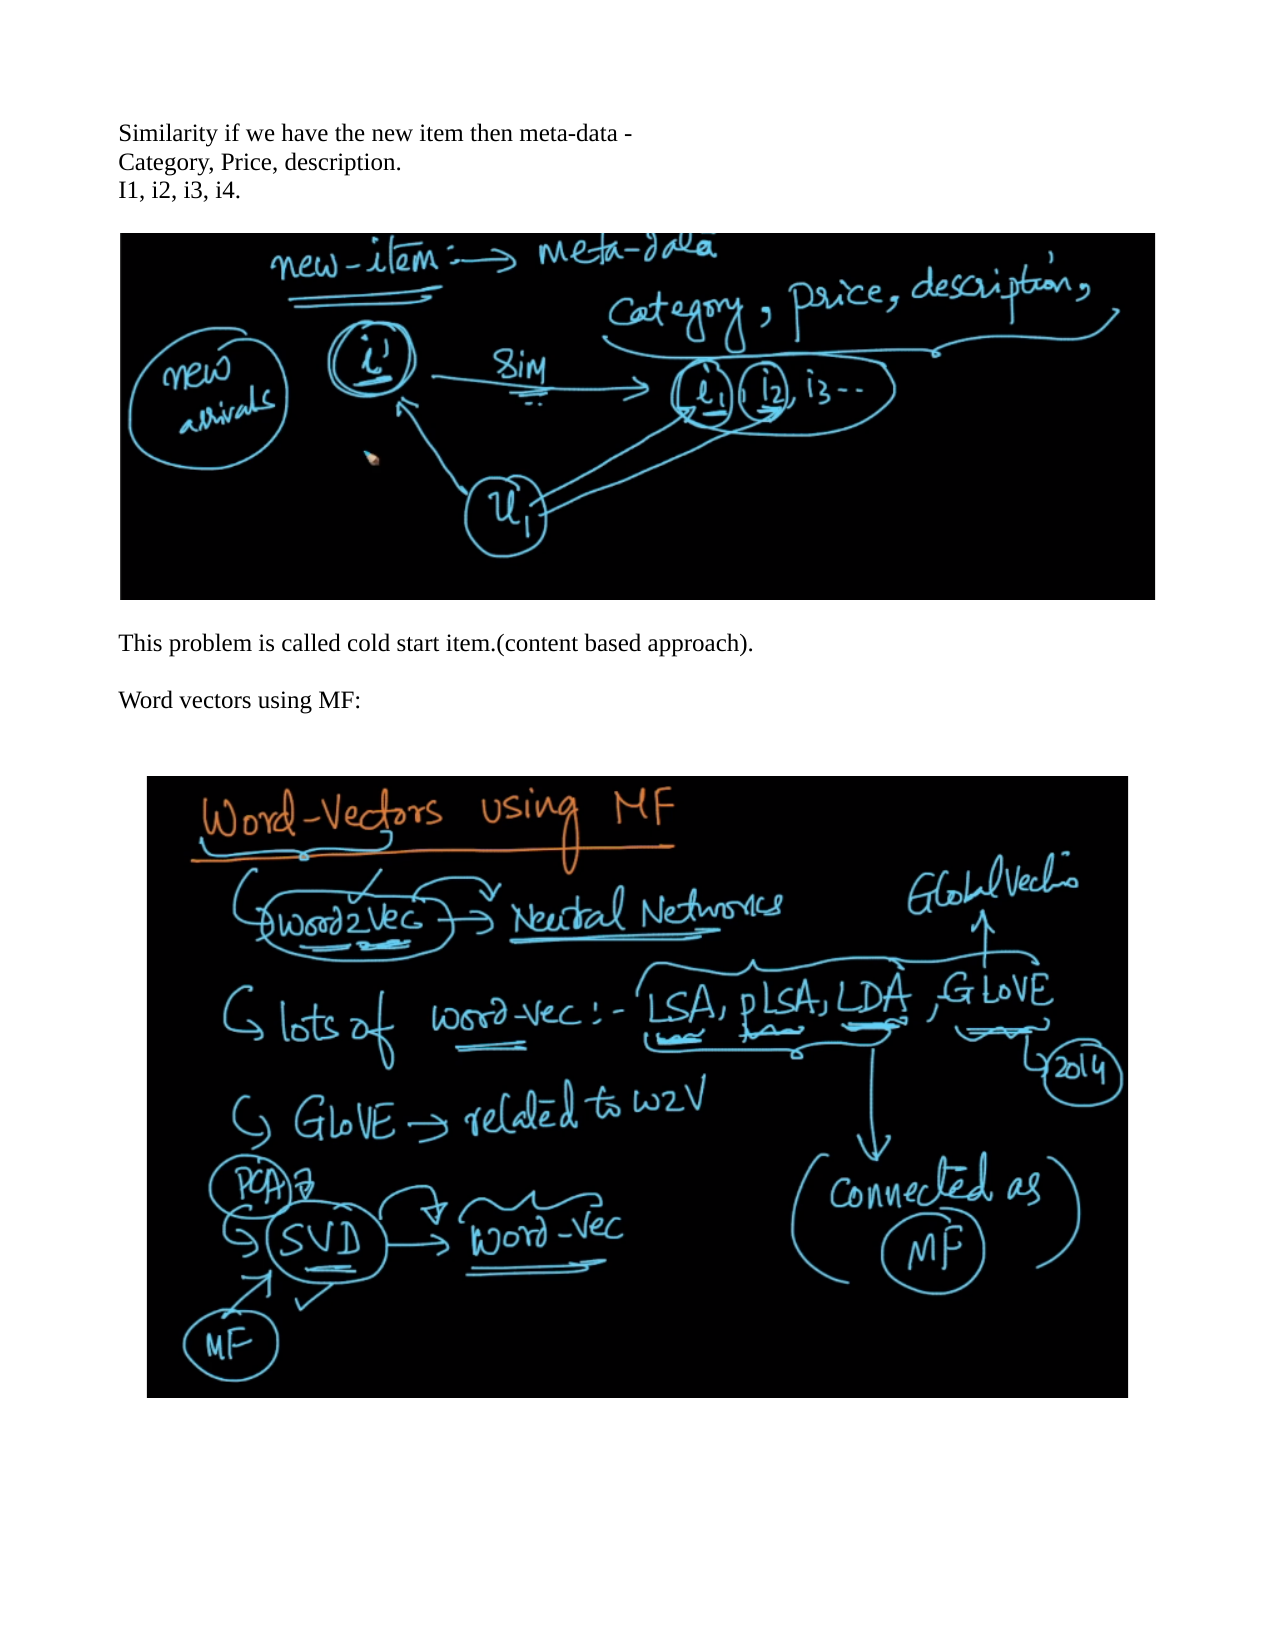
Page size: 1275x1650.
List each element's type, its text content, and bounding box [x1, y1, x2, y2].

text Word vectors using MF: [118, 686, 1157, 714]
picture [146, 776, 1129, 1398]
picture [120, 233, 1155, 600]
text Category, Price, description. [118, 147, 1157, 176]
text Similarity if we have the new item then meta-data - [118, 118, 1157, 147]
text This problem is called cold start item.(content based approach). [118, 628, 1157, 657]
text I1, i2, i3, i4. [118, 176, 1157, 204]
